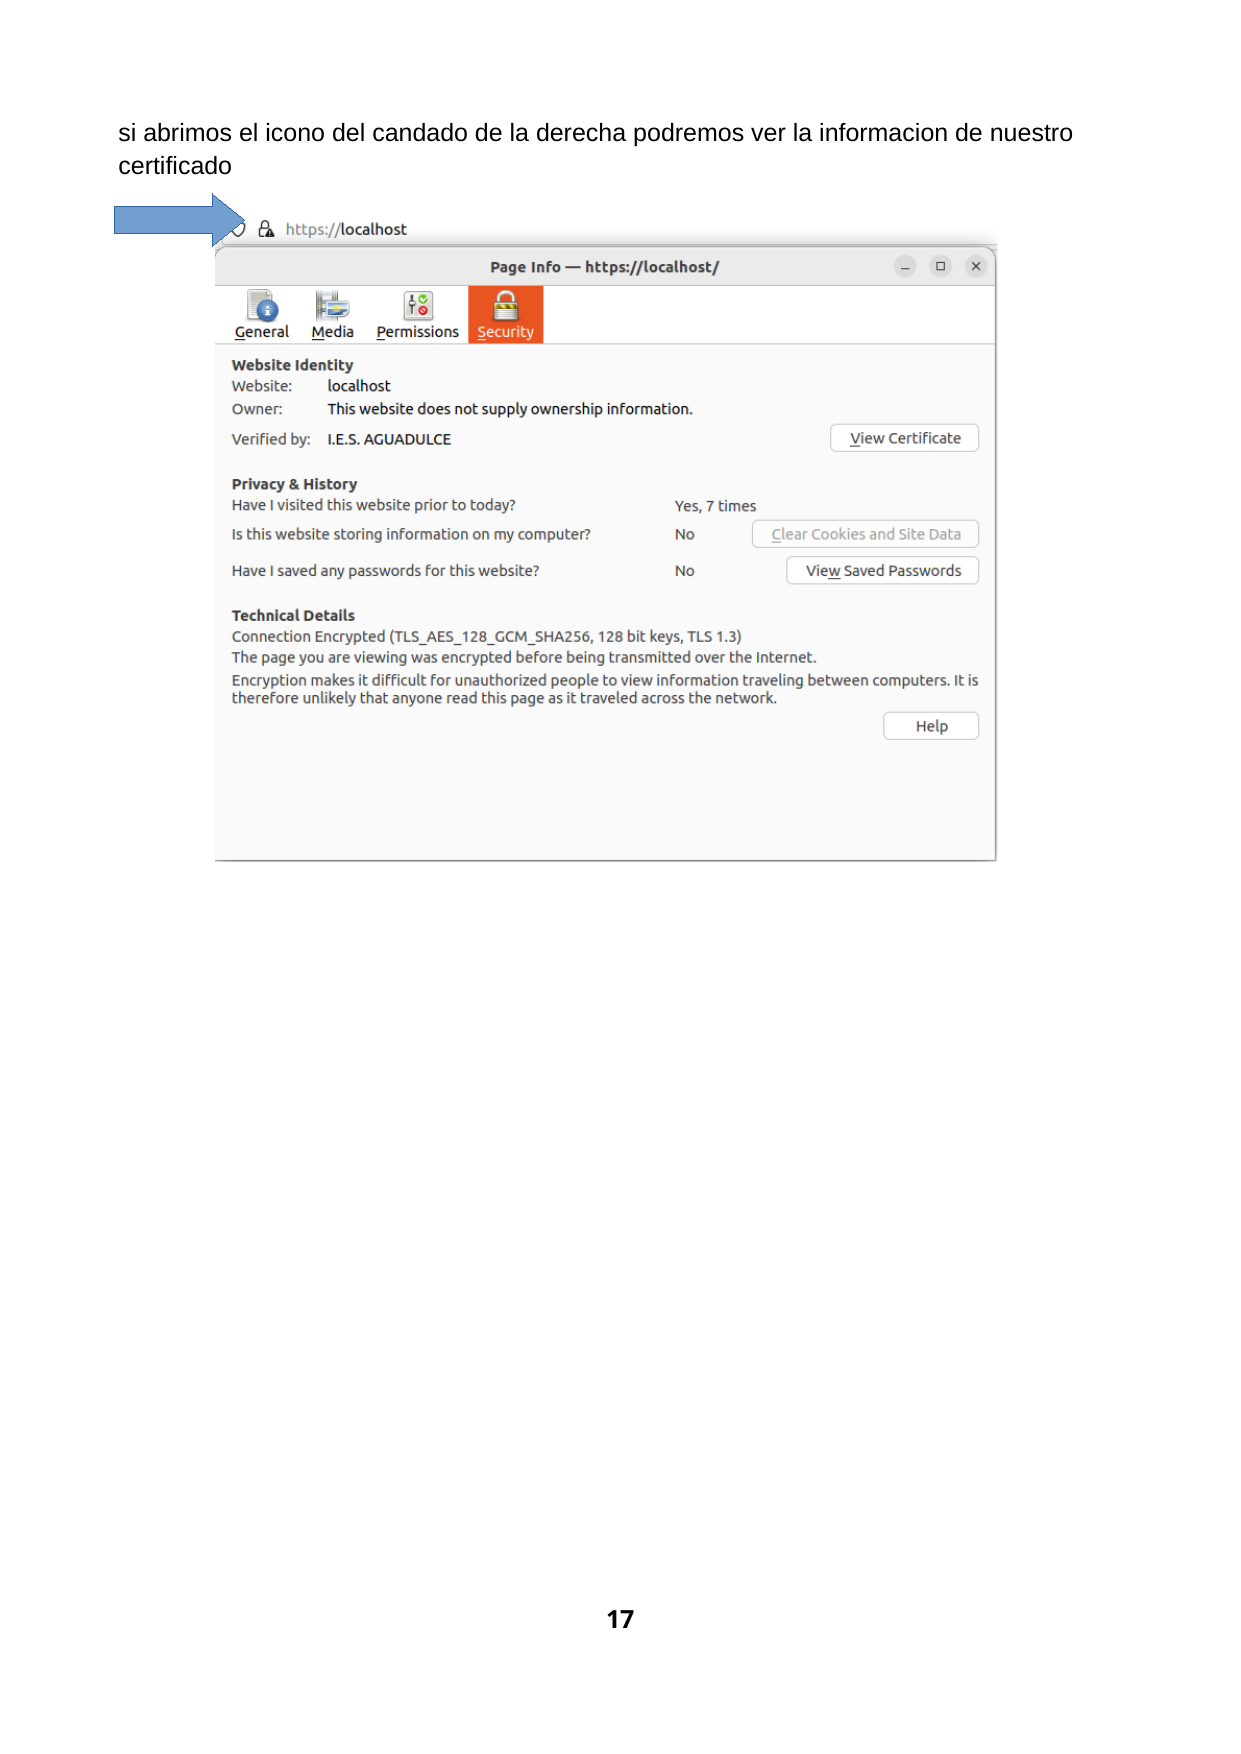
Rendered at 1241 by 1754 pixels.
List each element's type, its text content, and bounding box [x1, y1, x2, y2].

picture [215, 215, 998, 862]
text si abrimos el icono del candado de la derecha podremos ver la informacion de nuestro certificado [118, 118, 1122, 180]
